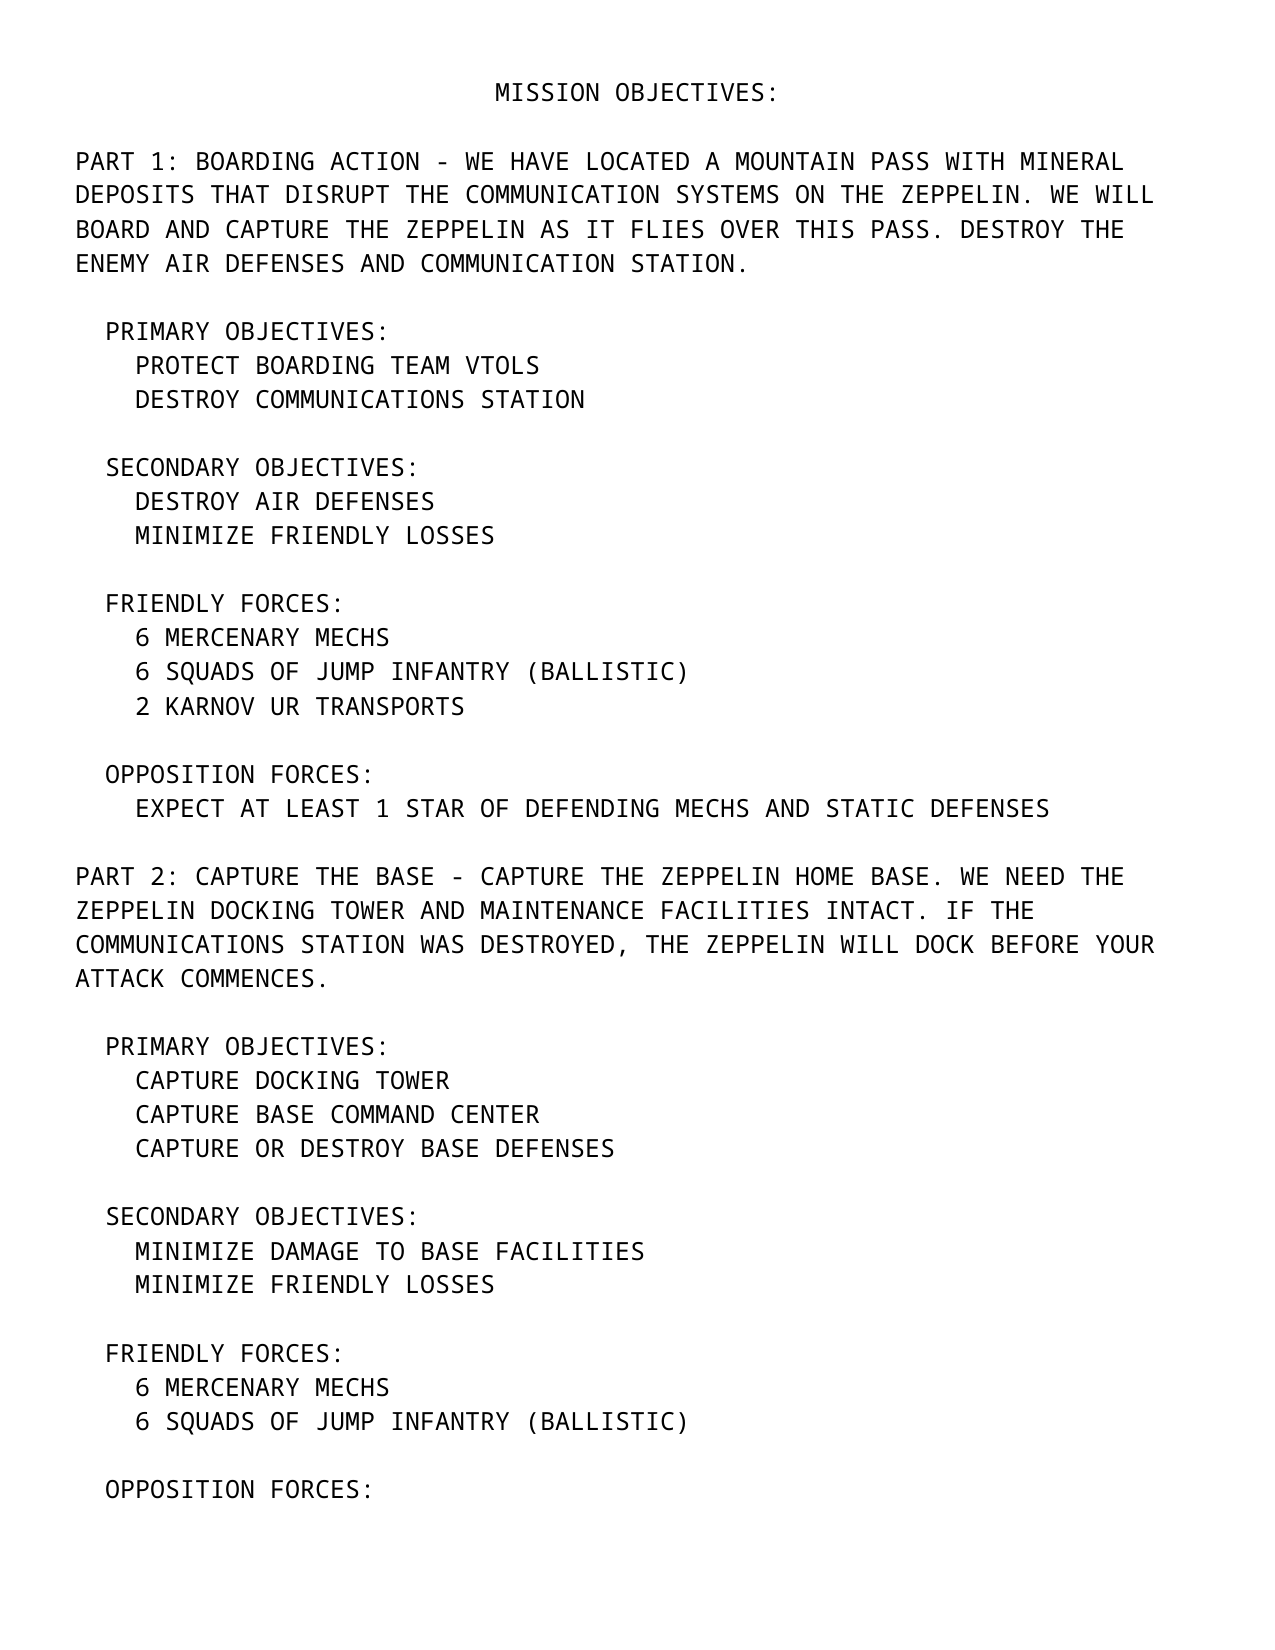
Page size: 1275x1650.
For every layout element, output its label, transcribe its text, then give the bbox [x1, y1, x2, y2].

text FRIENDLY FORCES: [75, 586, 1200, 620]
text OPPOSITION FORCES: [75, 1472, 1200, 1506]
text PRIMARY OBJECTIVES: [75, 1029, 1200, 1063]
text PRIMARY OBJECTIVES: [75, 313, 1200, 347]
text SECONDARY OBJECTIVES: [75, 450, 1200, 484]
text CAPTURE OR DESTROY BASE DEFENSES [75, 1131, 1200, 1165]
text CAPTURE BASE COMMAND CENTER [75, 1097, 1200, 1131]
text DESTROY COMMUNICATIONS STATION [75, 382, 1200, 416]
text PROTECT BOARDING TEAM VTOLS [75, 347, 1200, 382]
text 6 MERCENARY MECHS [75, 1369, 1200, 1403]
text OPPOSITION FORCES: [75, 756, 1200, 790]
text DESTROY AIR DEFENSES [75, 484, 1200, 518]
text 6 SQUADS OF JUMP INFANTRY (BALLISTIC) [75, 654, 1200, 688]
text MISSION OBJECTIVES: [75, 75, 1200, 109]
text 6 MERCENARY MECHS [75, 620, 1200, 654]
text PART 1: BOARDING ACTION - WE HAVE LOCATED A MOUNTAIN PASS WITH MINERAL DEPOSITS THAT DISRUPT THE COMMUNICATION SYSTEMS ON THE ZEPPELIN. WE WILL BOARD AND CAPTURE THE ZEPPELIN AS IT FLIES OVER THIS PASS. DESTROY THE ENEMY AIR DEFENSES AND COMMUNICATION STATION. [75, 143, 1200, 279]
text EXPECT AT LEAST 1 STAR OF DEFENDING MECHS AND STATIC DEFENSES PART 2: CAPTURE THE BASE - CAPTURE THE ZEPPELIN HOME BASE. WE NEED THE ZEPPELIN DOCKING TOWER AND MAINTENANCE FACILITIES INTACT. IF THE COMMUNICATIONS STATION WAS DESTROYED, THE ZEPPELIN WILL DOCK BEFORE YOUR ATTACK COMMENCES. [75, 790, 1200, 995]
text FRIENDLY FORCES: [75, 1335, 1200, 1369]
text MINIMIZE FRIENDLY LOSSES [75, 1267, 1200, 1301]
text CAPTURE DOCKING TOWER [75, 1063, 1200, 1097]
text MINIMIZE FRIENDLY LOSSES [75, 518, 1200, 552]
text 6 SQUADS OF JUMP INFANTRY (BALLISTIC) [75, 1403, 1200, 1437]
text 2 KARNOV UR TRANSPORTS [75, 688, 1200, 722]
text SECONDARY OBJECTIVES: [75, 1199, 1200, 1233]
text MINIMIZE DAMAGE TO BASE FACILITIES [75, 1233, 1200, 1267]
